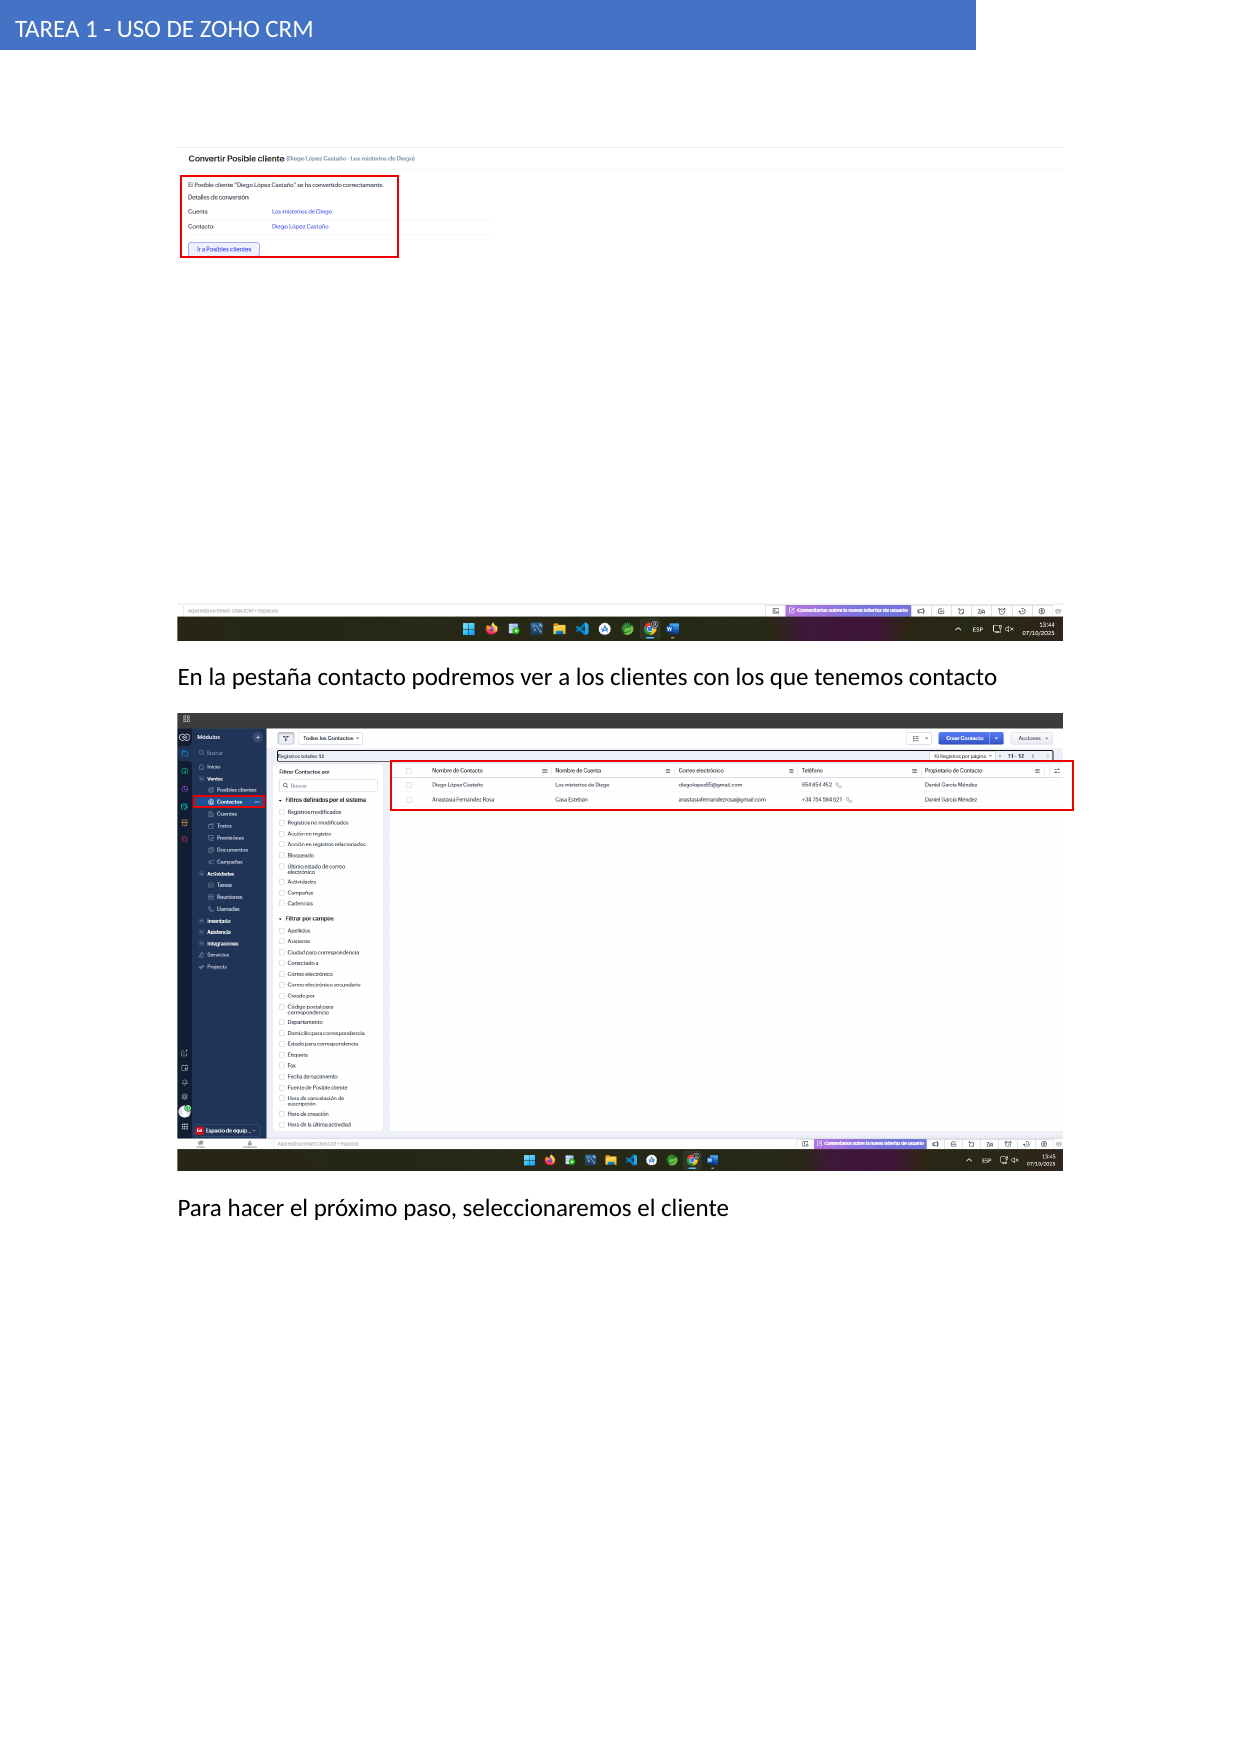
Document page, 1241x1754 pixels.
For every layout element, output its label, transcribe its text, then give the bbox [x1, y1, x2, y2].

text En la pestaña contacto podremos ver a los clientes con los que tenemos contacto [177, 662, 1063, 692]
text Para hacer el próximo paso, seleccionaremos el cliente [177, 1192, 1063, 1223]
